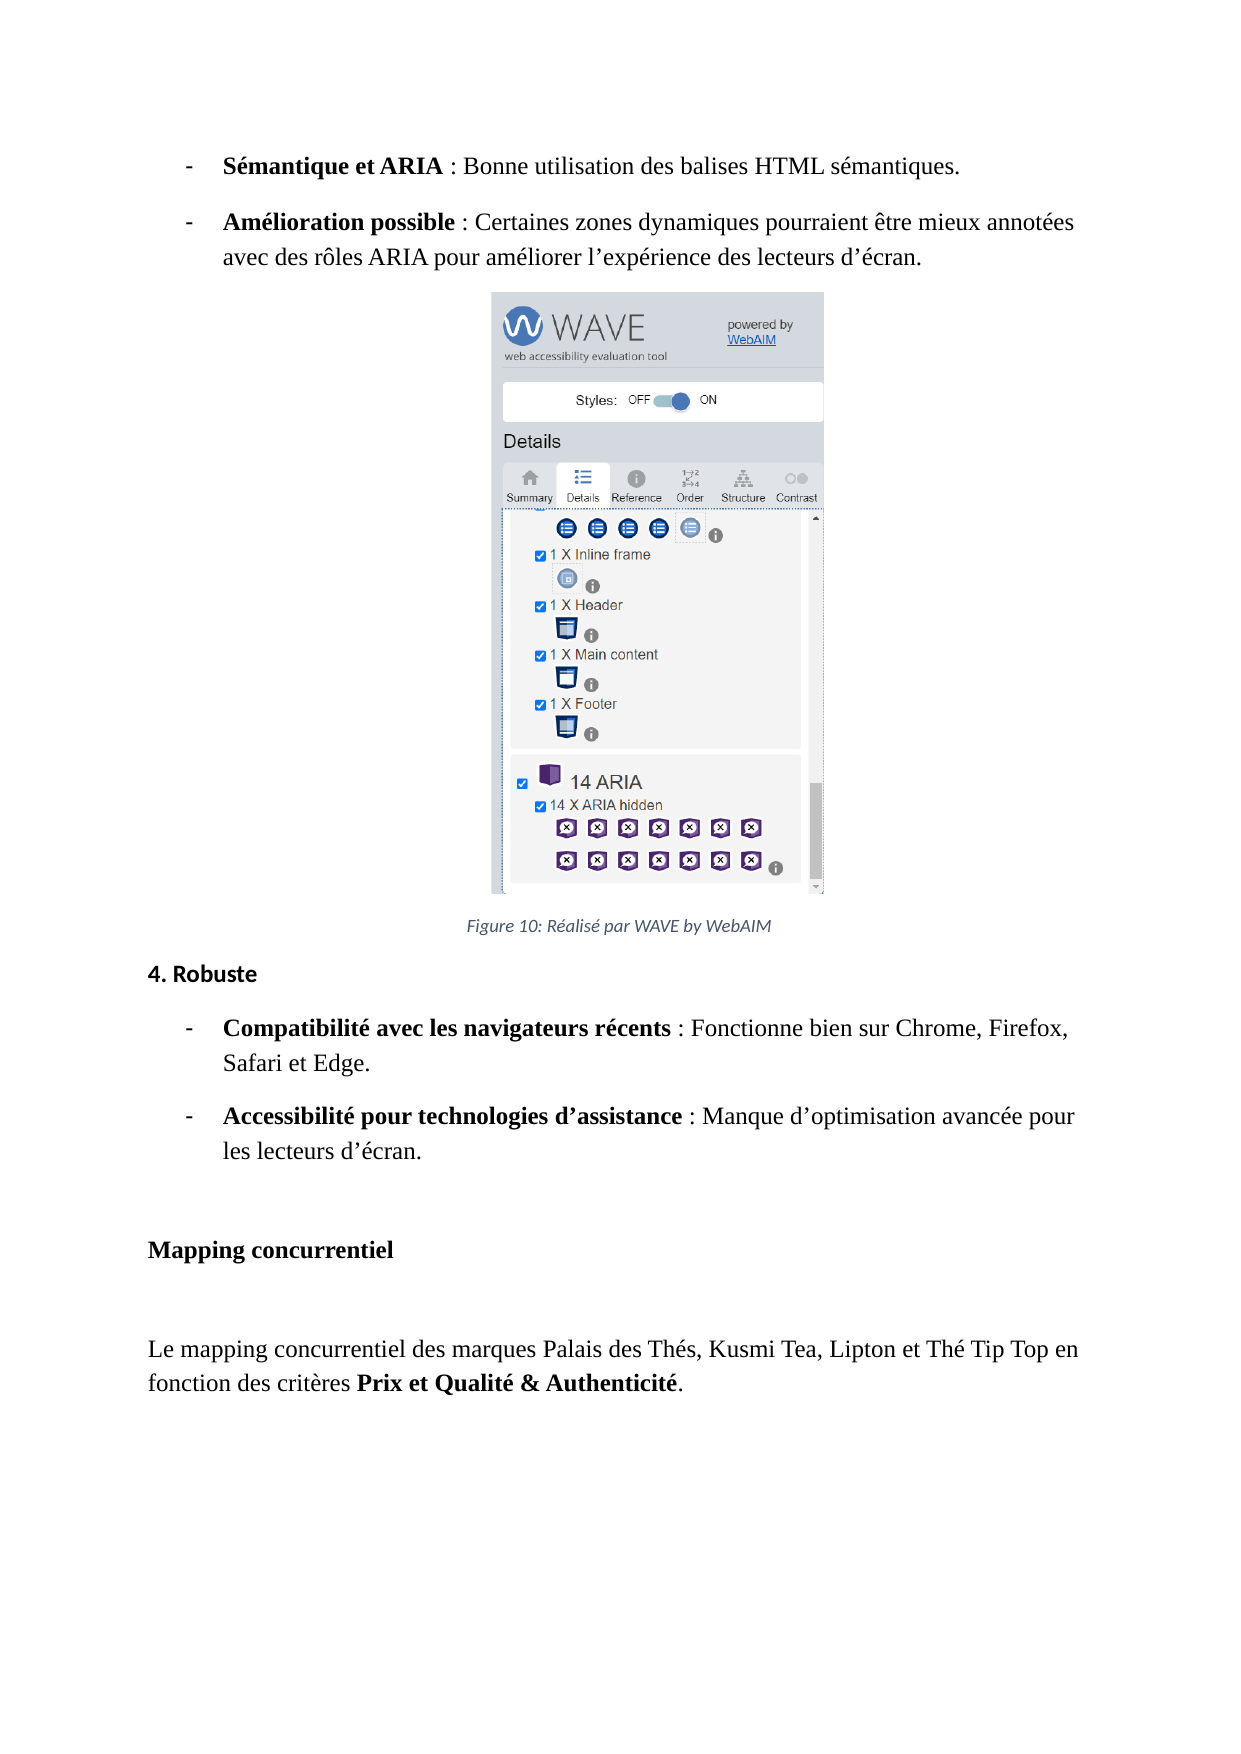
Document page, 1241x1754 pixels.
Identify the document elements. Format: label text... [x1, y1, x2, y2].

text Le mapping concurrentiel des marques Palais des Thés, Kusmi Tea, Lipton et Thé Tip Top en fonction des critères Prix et Qualité & Authenticité. [148, 1334, 1093, 1396]
list Accessibilité pour technologies d’assistance : Manque d’optimisation avancée pour les lecteurs d’écran. [185, 1097, 1093, 1164]
list Sémantique et ARIA : Bonne utilisation des balises HTML sémantiques. [185, 148, 1093, 182]
text Figure 10: Réalisé par WAVE by WebAIM [148, 914, 1093, 937]
text 4️. Robuste [148, 958, 1093, 988]
text Mapping concurrentiel [148, 1235, 1093, 1264]
list Amélioration possible : Certaines zones dynamiques pourraient être mieux annotées avec des rôles ARIA pour améliorer l’expérience des lecteurs d’écran. [185, 203, 1093, 271]
list Compatibilité avec les navigateurs récents : Fonctionne bien sur Chrome, Firefox, Safari et Edge. [185, 1009, 1093, 1077]
